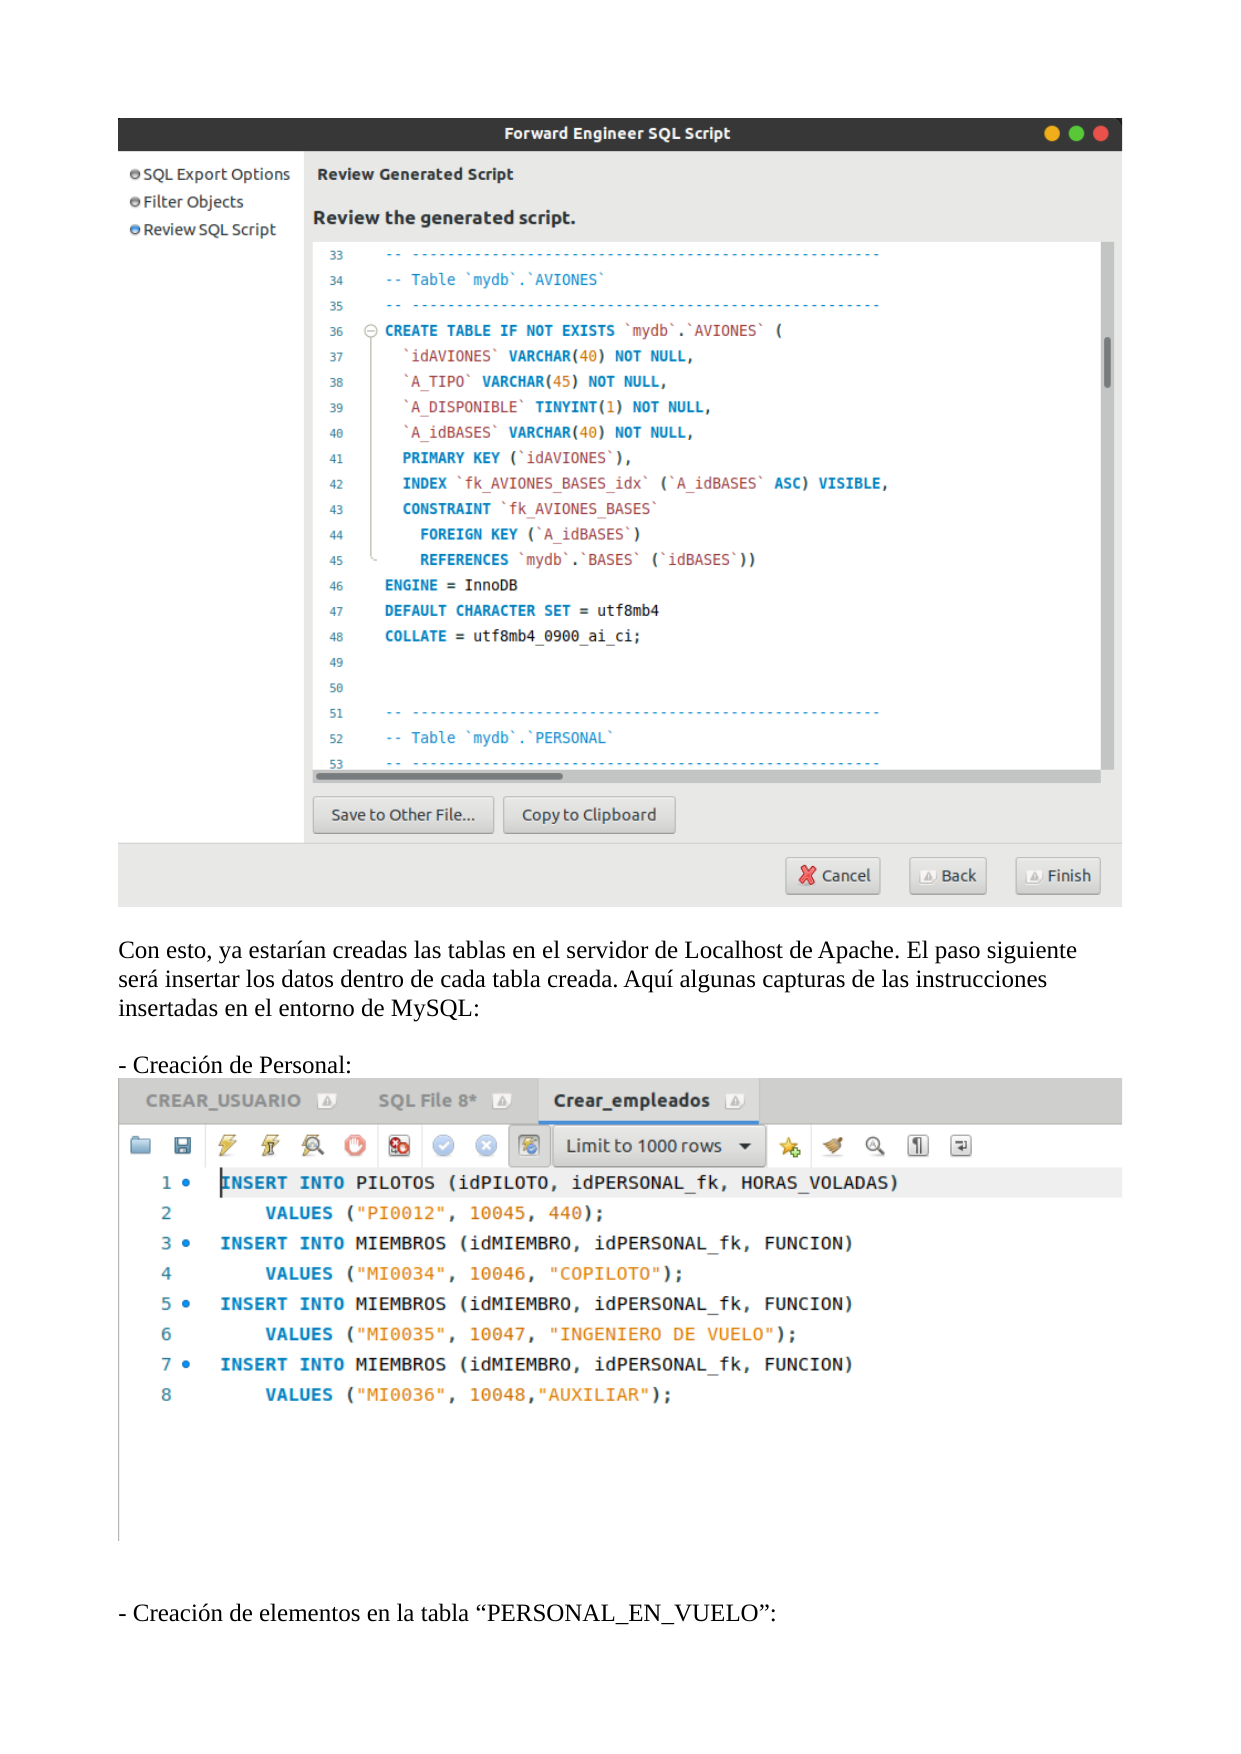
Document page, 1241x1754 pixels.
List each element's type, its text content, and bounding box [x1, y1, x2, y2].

text - Creación de elementos en la tabla “PERSONAL_EN_VUELO”: [118, 1598, 1122, 1627]
picture [118, 118, 1123, 907]
text - Creación de Personal: [118, 1050, 1122, 1078]
text Con esto, ya estarían creadas las tablas en el servidor de Localhost de Apache. El paso siguiente será insertar los datos dentro de cada tabla creada. Aquí algunas capturas de las instrucciones insertadas en el entorno de MySQL: [118, 935, 1122, 1021]
picture [118, 1078, 1123, 1541]
